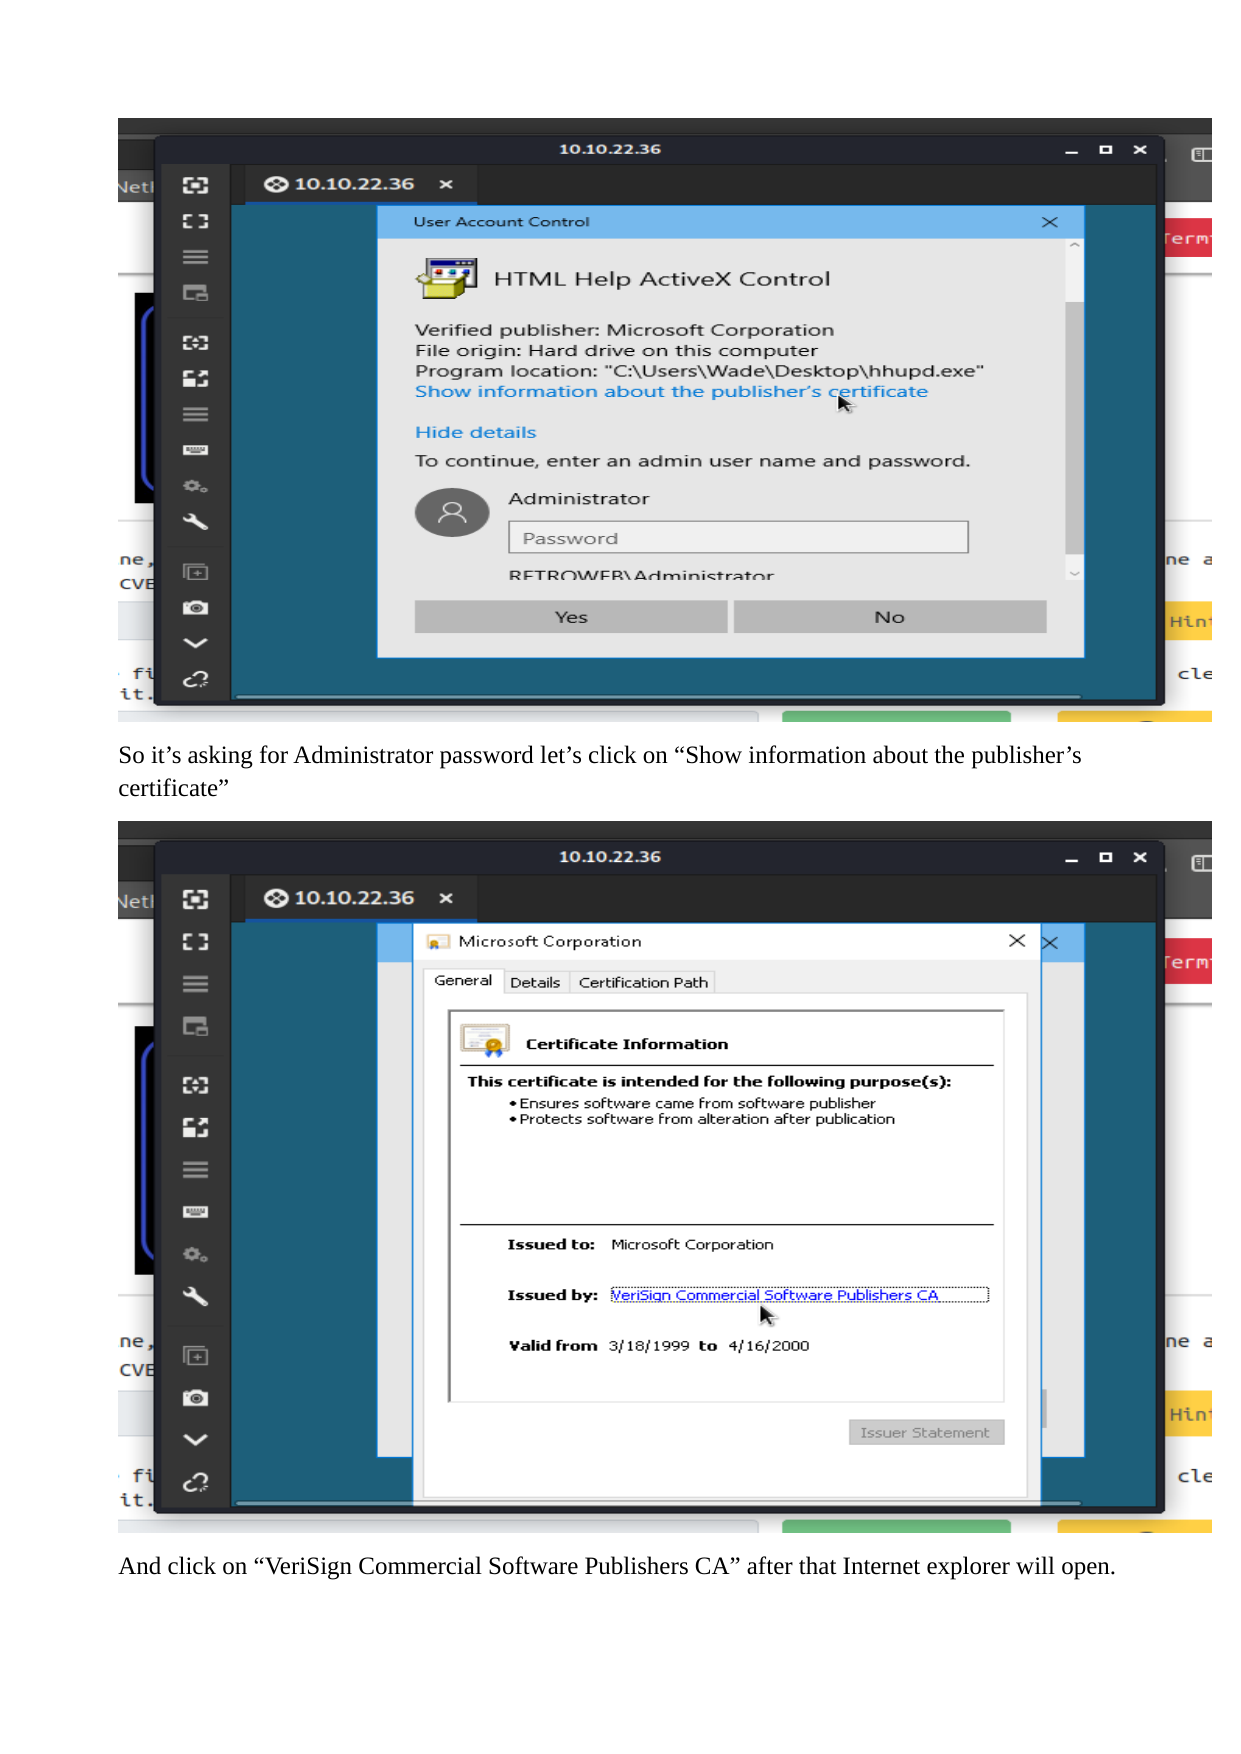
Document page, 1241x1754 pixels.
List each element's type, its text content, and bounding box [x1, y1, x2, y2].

text And click on “VeriSign Commercial Software Publishers CA” after that Internet explorer will open. [118, 1551, 1122, 1580]
text So it’s asking for Administrator password let’s click on “Show information about the publisher’s certificate” [118, 740, 1122, 802]
picture [118, 821, 1212, 1533]
picture [118, 118, 1212, 722]
